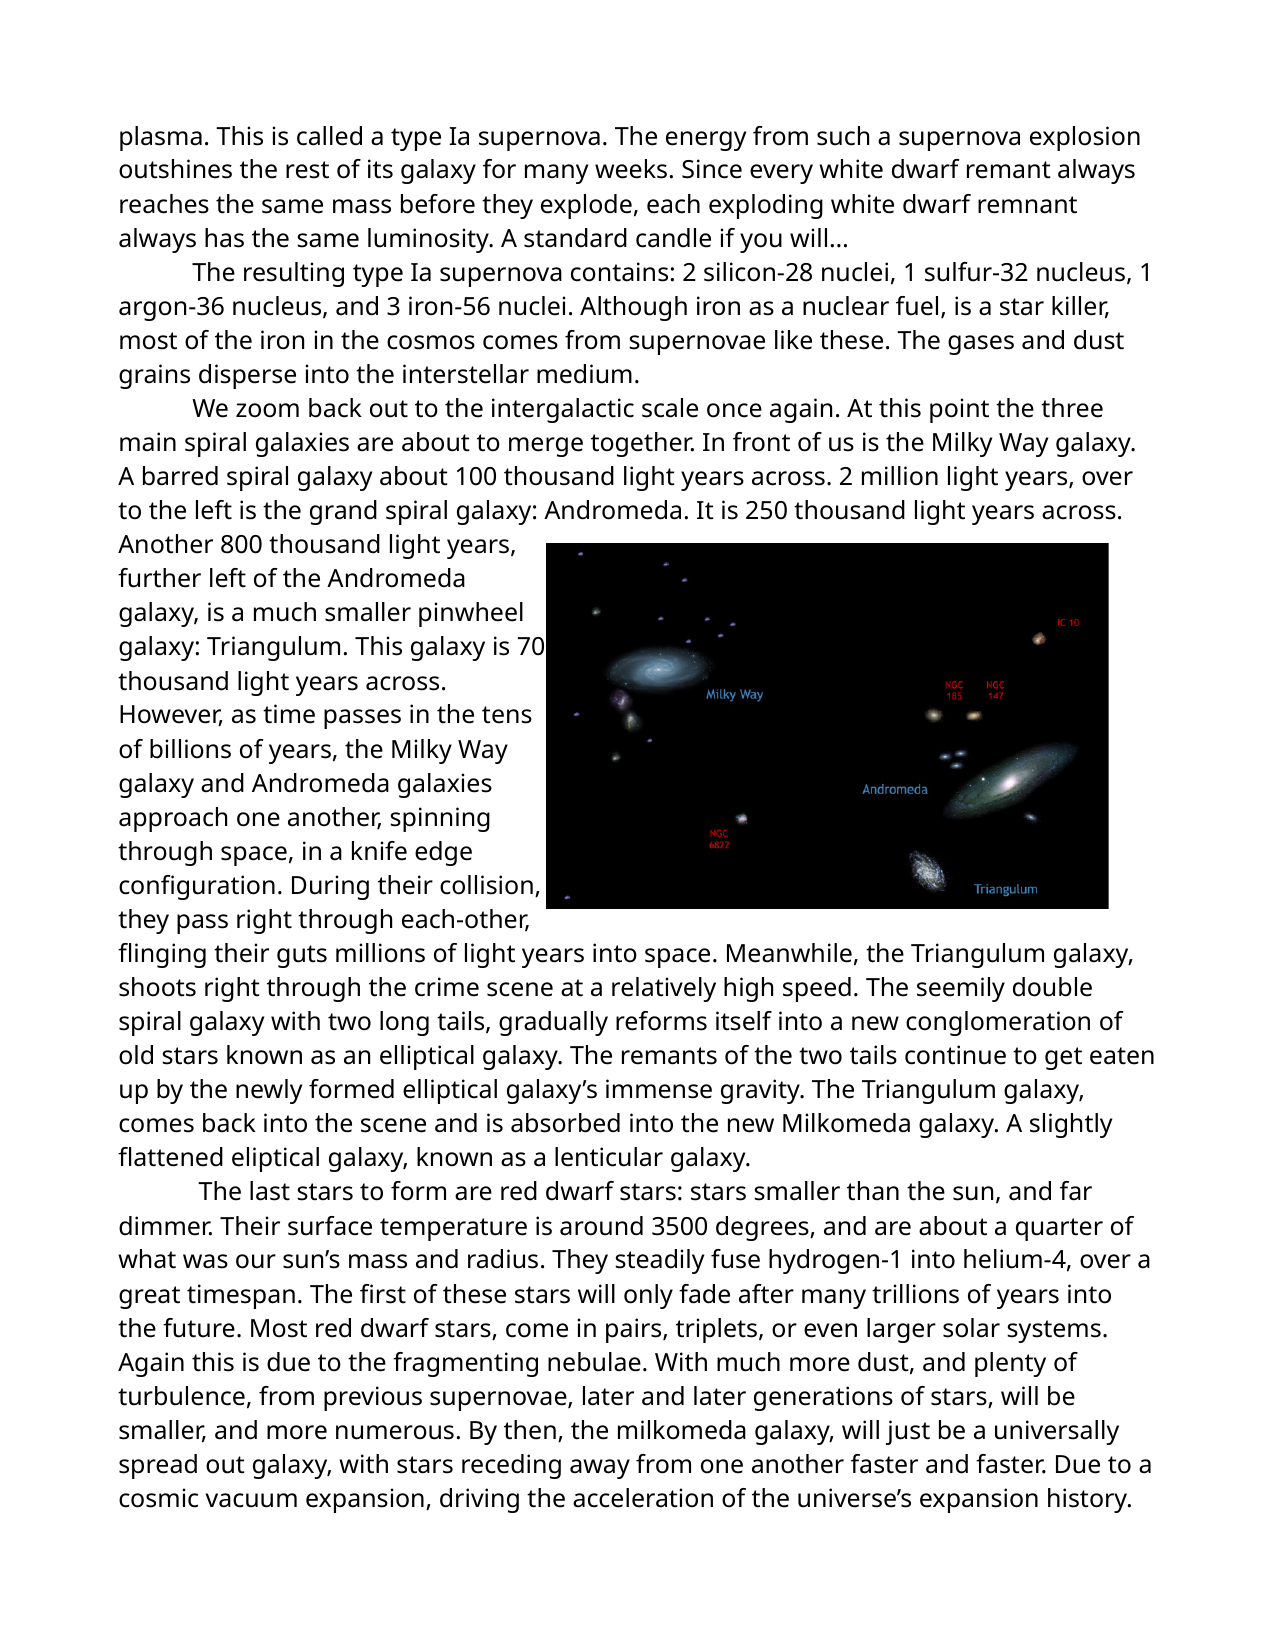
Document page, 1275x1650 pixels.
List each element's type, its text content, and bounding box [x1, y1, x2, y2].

text plasma. This is called a type Ia supernova. The energy from such a supernova explosion outshines the rest of its galaxy for many weeks. Since every white dwarf remant always reaches the same mass before they explode, each exploding white dwarf remnant always has the same luminosity. A standard candle if you will… [118, 118, 1157, 254]
text The last stars to form are red dwarf stars: stars smaller than the sun, and far dimmer. Their surface temperature is around 3500 degrees, and are about a quarter of what was our sun’s mass and radius. They steadily fuse hydrogen-1 into helium-4, over a great timespan. The first of these stars will only fade after many trillions of years into the future. Most red dwarf stars, come in pairs, triplets, or even larger solar systems. Again this is due to the fragmenting nebulae. With much more dust, and plenty of turbulence, from previous supernovae, later and later generations of stars, will be smaller, and more numerous. By then, the milkomeda galaxy, will just be a universally spread out galaxy, with stars receding away from one another faster and faster. Due to a cosmic vacuum expansion, driving the acceleration of the universe’s expansion history. [118, 1174, 1157, 1515]
picture [546, 543, 1109, 909]
text We zoom back out to the intergalactic scale once again. At this point the three main spiral galaxies are about to merge together. In front of us is the Milky Way galaxy. A barred spiral galaxy about 100 thousand light years across. 2 million light years, over to the left is the grand spiral galaxy: Andromeda. It is 250 thousand light years across. Another 800 thousand light years, further left of the Andromeda galaxy, is a much smaller pinwheel galaxy: Triangulum. This galaxy is 70 thousand light years across. However, as time passes in the tens of billions of years, the Milky Way galaxy and Andromeda galaxies approach one another, spinning through space, in a knife edge configuration. During their collision, they pass right through each-other, flinging their guts millions of light years into space. Meanwhile, the Triangulum galaxy, shoots right through the crime scene at a relatively high speed. The seemily double spiral galaxy with two long tails, gradually reforms itself into a new conglomeration of old stars known as an elliptical galaxy. The remants of the two tails continue to get eaten up by the newly formed elliptical galaxy’s immense gravity. The Triangulum galaxy, comes back into the scene and is absorbed into the new Milkomeda galaxy. A slightly flattened eliptical galaxy, known as a lenticular galaxy. [118, 391, 1157, 1174]
text The resulting type Ia supernova contains: 2 silicon-28 nuclei, 1 sulfur-32 nucleus, 1 argon-36 nucleus, and 3 iron-56 nuclei. Although iron as a nuclear fuel, is a star killer, most of the iron in the cosmos comes from supernovae like these. The gases and dust grains disperse into the interstellar medium. [118, 254, 1157, 391]
